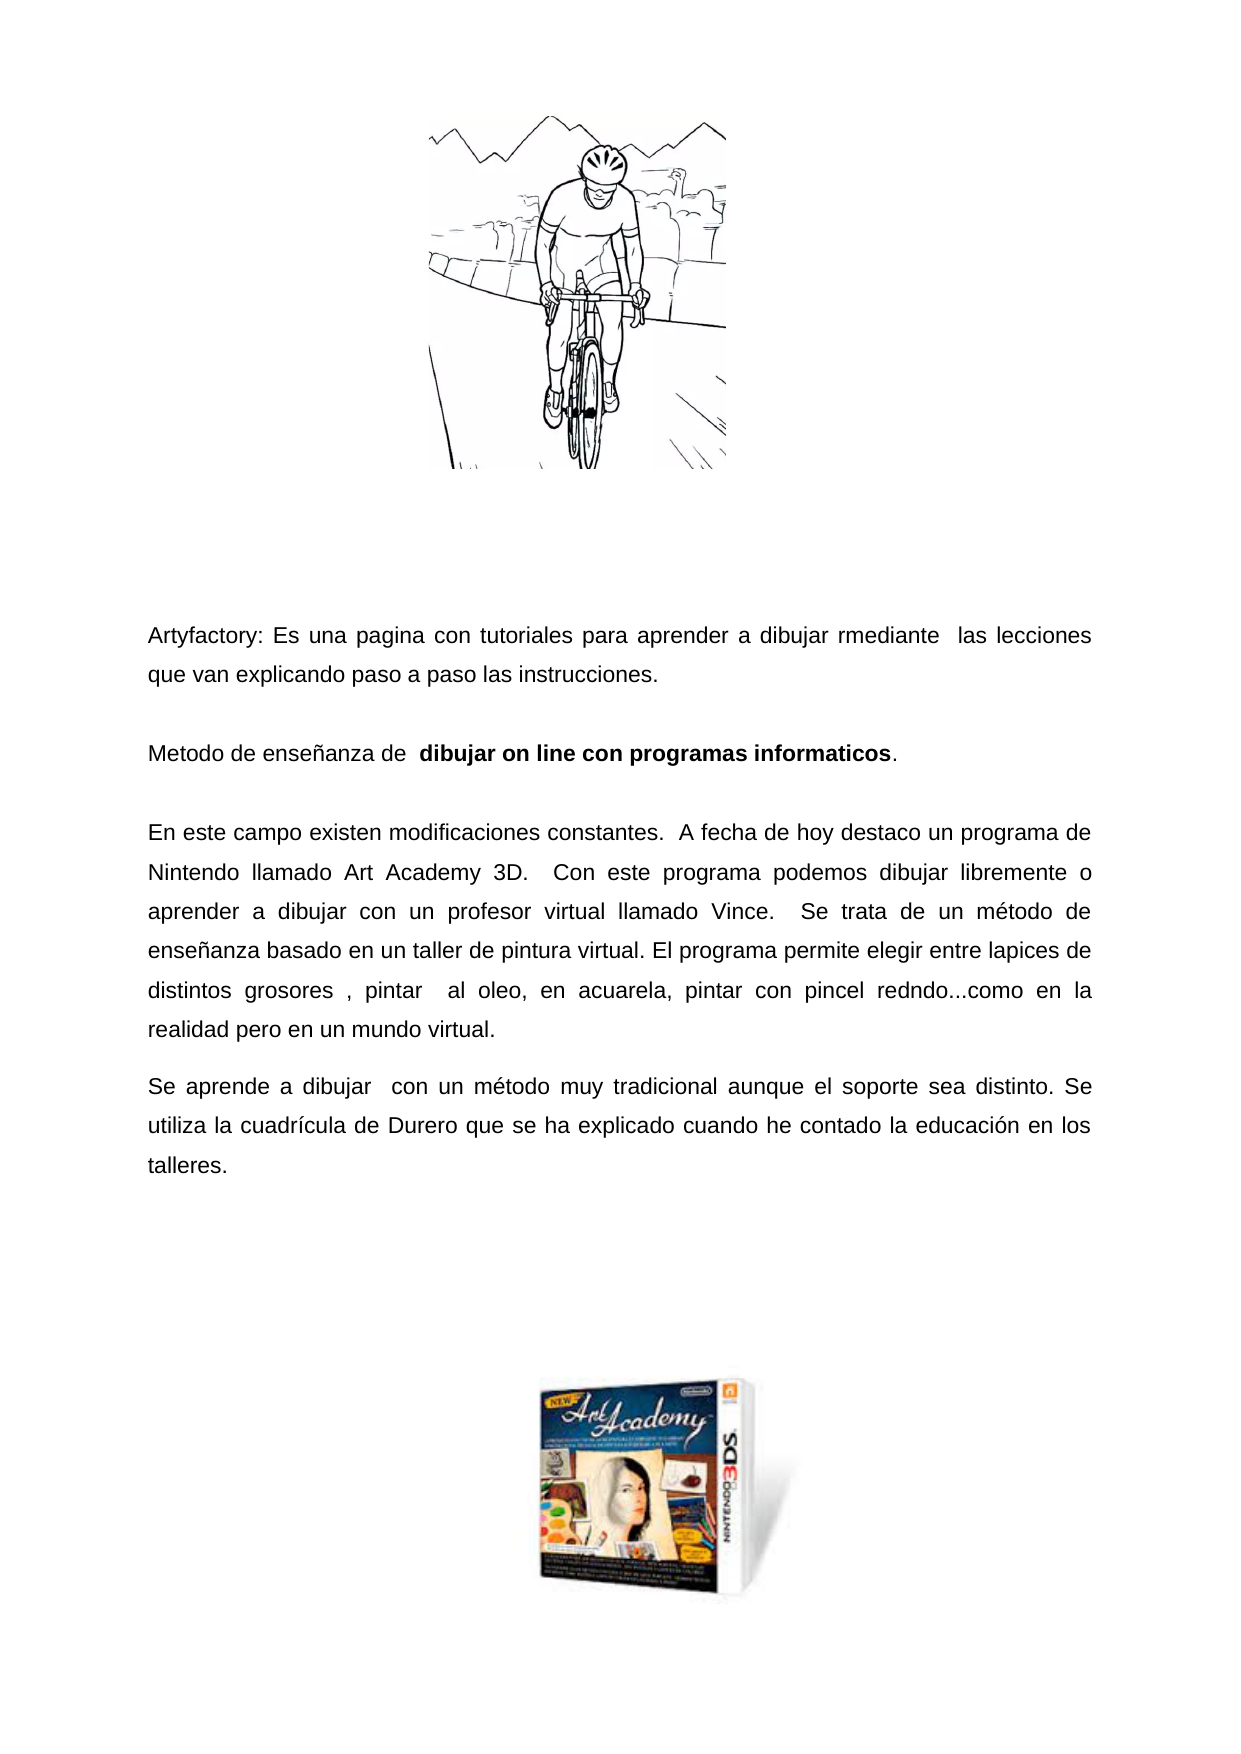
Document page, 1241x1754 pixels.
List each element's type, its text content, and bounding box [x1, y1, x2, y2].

text Artyfactory: Es una pagina con tutoriales para aprender a dibujar rmediante las lecciones que van explicando paso a paso las instrucciones. [148, 622, 1093, 687]
text Se aprende a dibujar con un método muy tradicional aunque el soporte sea distinto. Se utiliza la cuadrícula de Durero que se ha explicado cuando he contado la educación en los talleres. [148, 1073, 1093, 1178]
picture [428, 116, 726, 469]
text En este campo existen modificaciones constantes. A fecha de hoy destaco un programa de Nintendo llamado Art Academy 3D. Con este programa podemos dibujar libremente o aprender a dibujar con un profesor virtual llamado Vince. Se trata de un método de enseñanza basado en un taller de pintura virtual. El programa permite elegir entre lapices de distintos grosores , pintar al oleo, en acuarela, pintar con pincel redndo...como en la realidad pero en un mundo virtual. [148, 819, 1093, 1043]
text Metodo de enseñanza de dibujar on line con programas informaticos. [148, 740, 1093, 766]
picture [465, 1357, 817, 1606]
